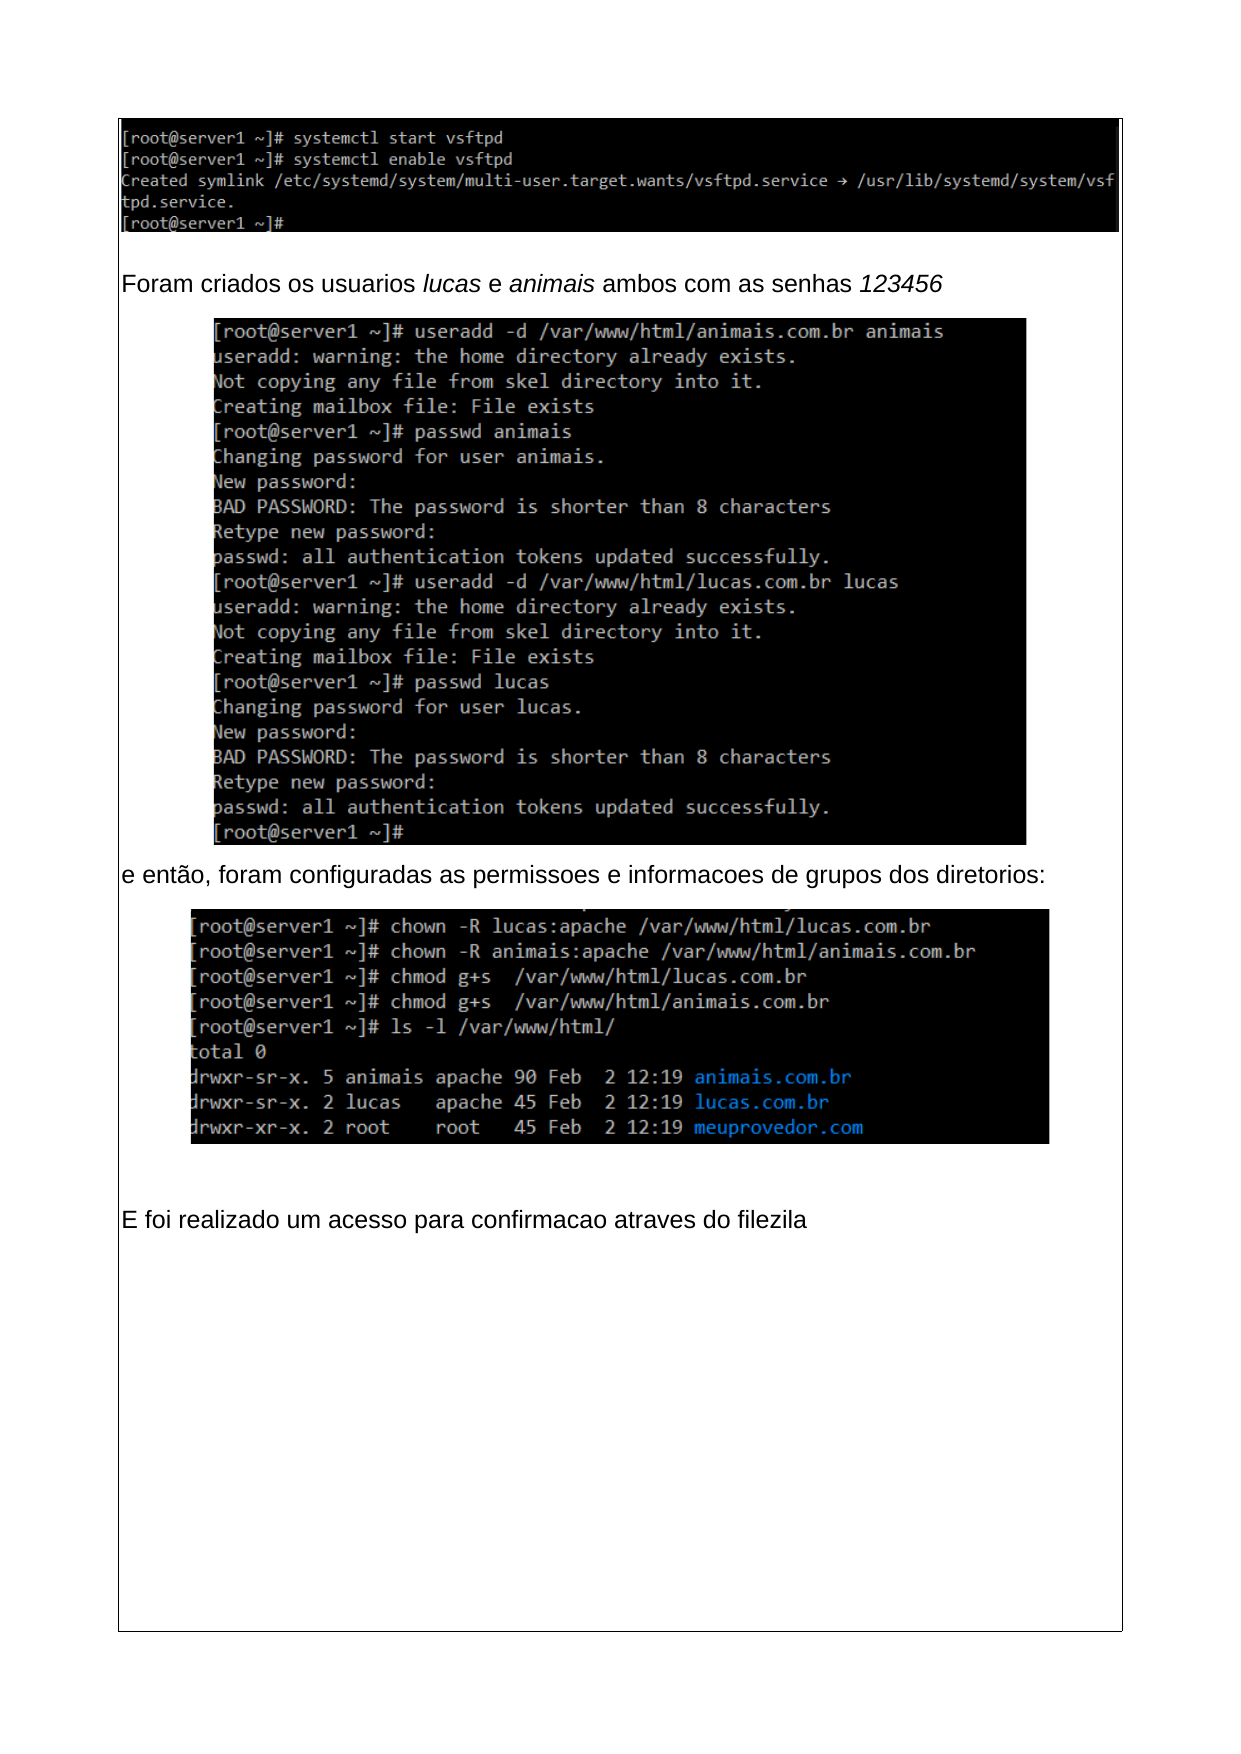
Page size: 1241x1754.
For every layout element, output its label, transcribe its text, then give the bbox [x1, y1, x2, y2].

picture [190, 909, 1050, 1144]
text E foi realizado um acesso para confirmacao atraves do filezila [119, 1202, 1122, 1234]
picture [213, 318, 1027, 845]
text e então, foram configuradas as permissoes e informacoes de grupos dos diretorios: [119, 857, 1122, 889]
text Foram criados os usuarios lucas e animais ambos com as senhas 123456 [119, 119, 1122, 298]
picture [121, 118, 1119, 232]
